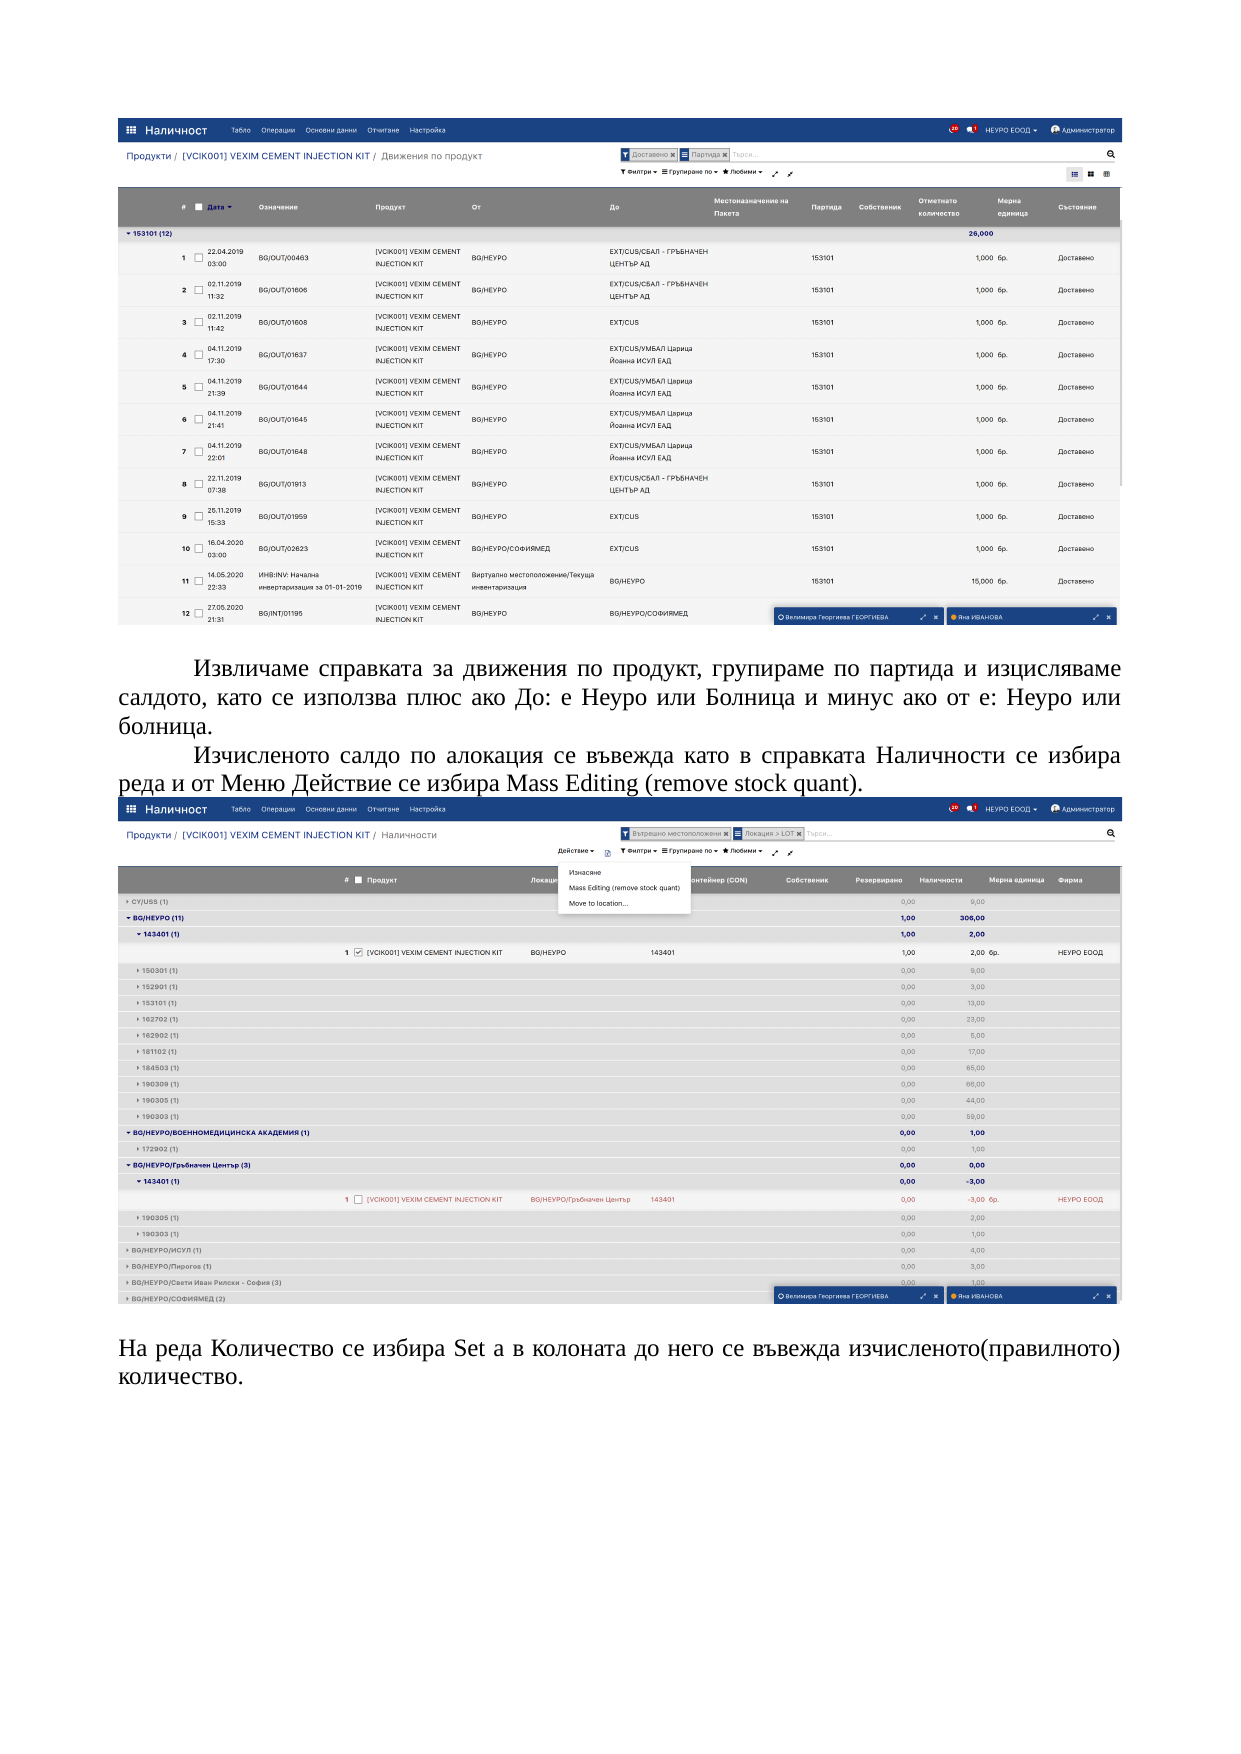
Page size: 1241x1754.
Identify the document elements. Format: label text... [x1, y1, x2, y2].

text На реда Количество се избира Set а в колоната до него се въвежда изчисленото(правилното) количество. [118, 1333, 1122, 1390]
picture [118, 118, 1123, 625]
text Извличаме справката за движения по продукт, групираме по партида и изцисляваме салдото, като се използва плюс ако До: е Неуро или Болница и минус ако от е: Неуро или болница. [118, 653, 1122, 740]
text Изчисленото салдо по алокация се въвежда като в справката Наличности се избира реда и от Меню Действие се избира Mass Editing (remove stock quant). [118, 740, 1122, 797]
picture [118, 797, 1123, 1304]
